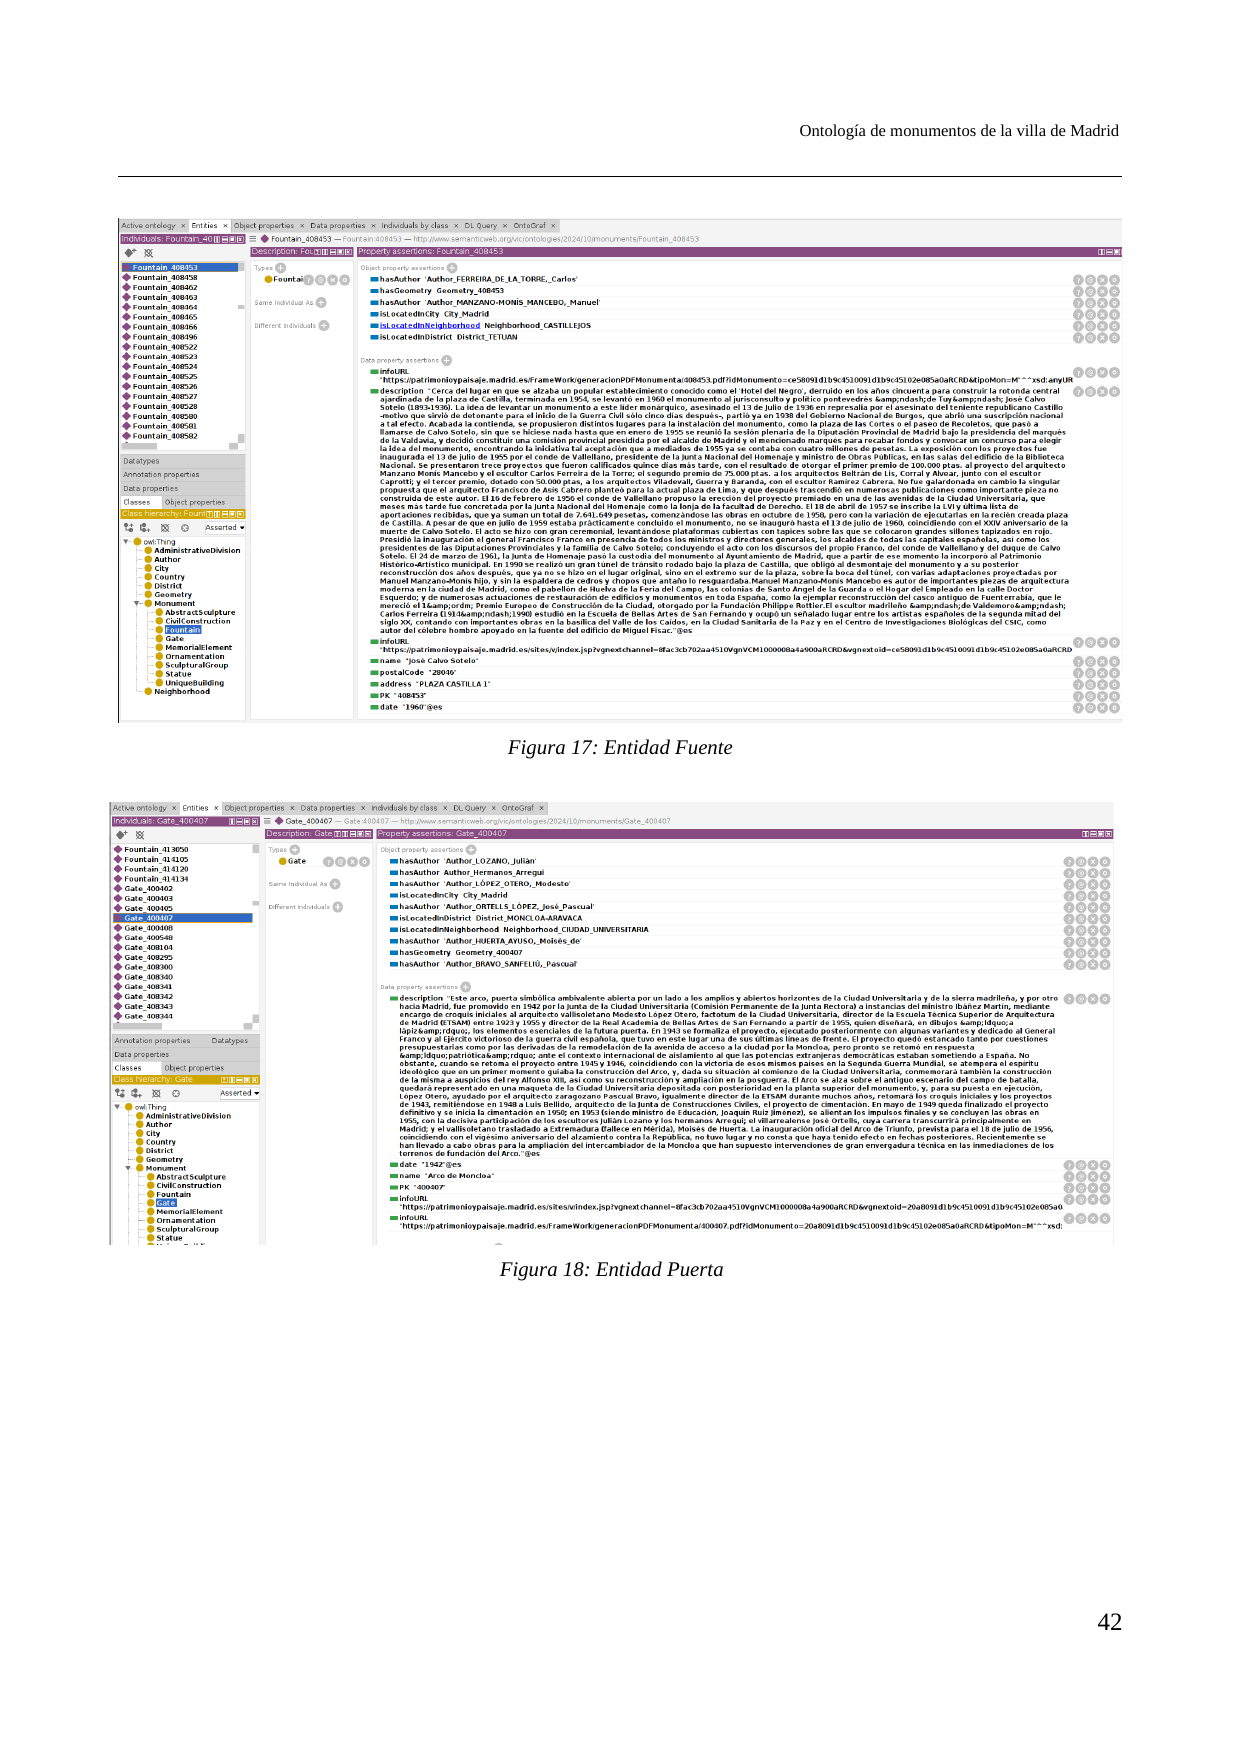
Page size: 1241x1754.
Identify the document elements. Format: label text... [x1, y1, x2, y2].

text Figura 18: Entidad Puerta [109, 1245, 1113, 1281]
picture [118, 218, 1123, 723]
text Figura 17: Entidad Fuente [118, 723, 1122, 759]
picture [109, 802, 1114, 1245]
